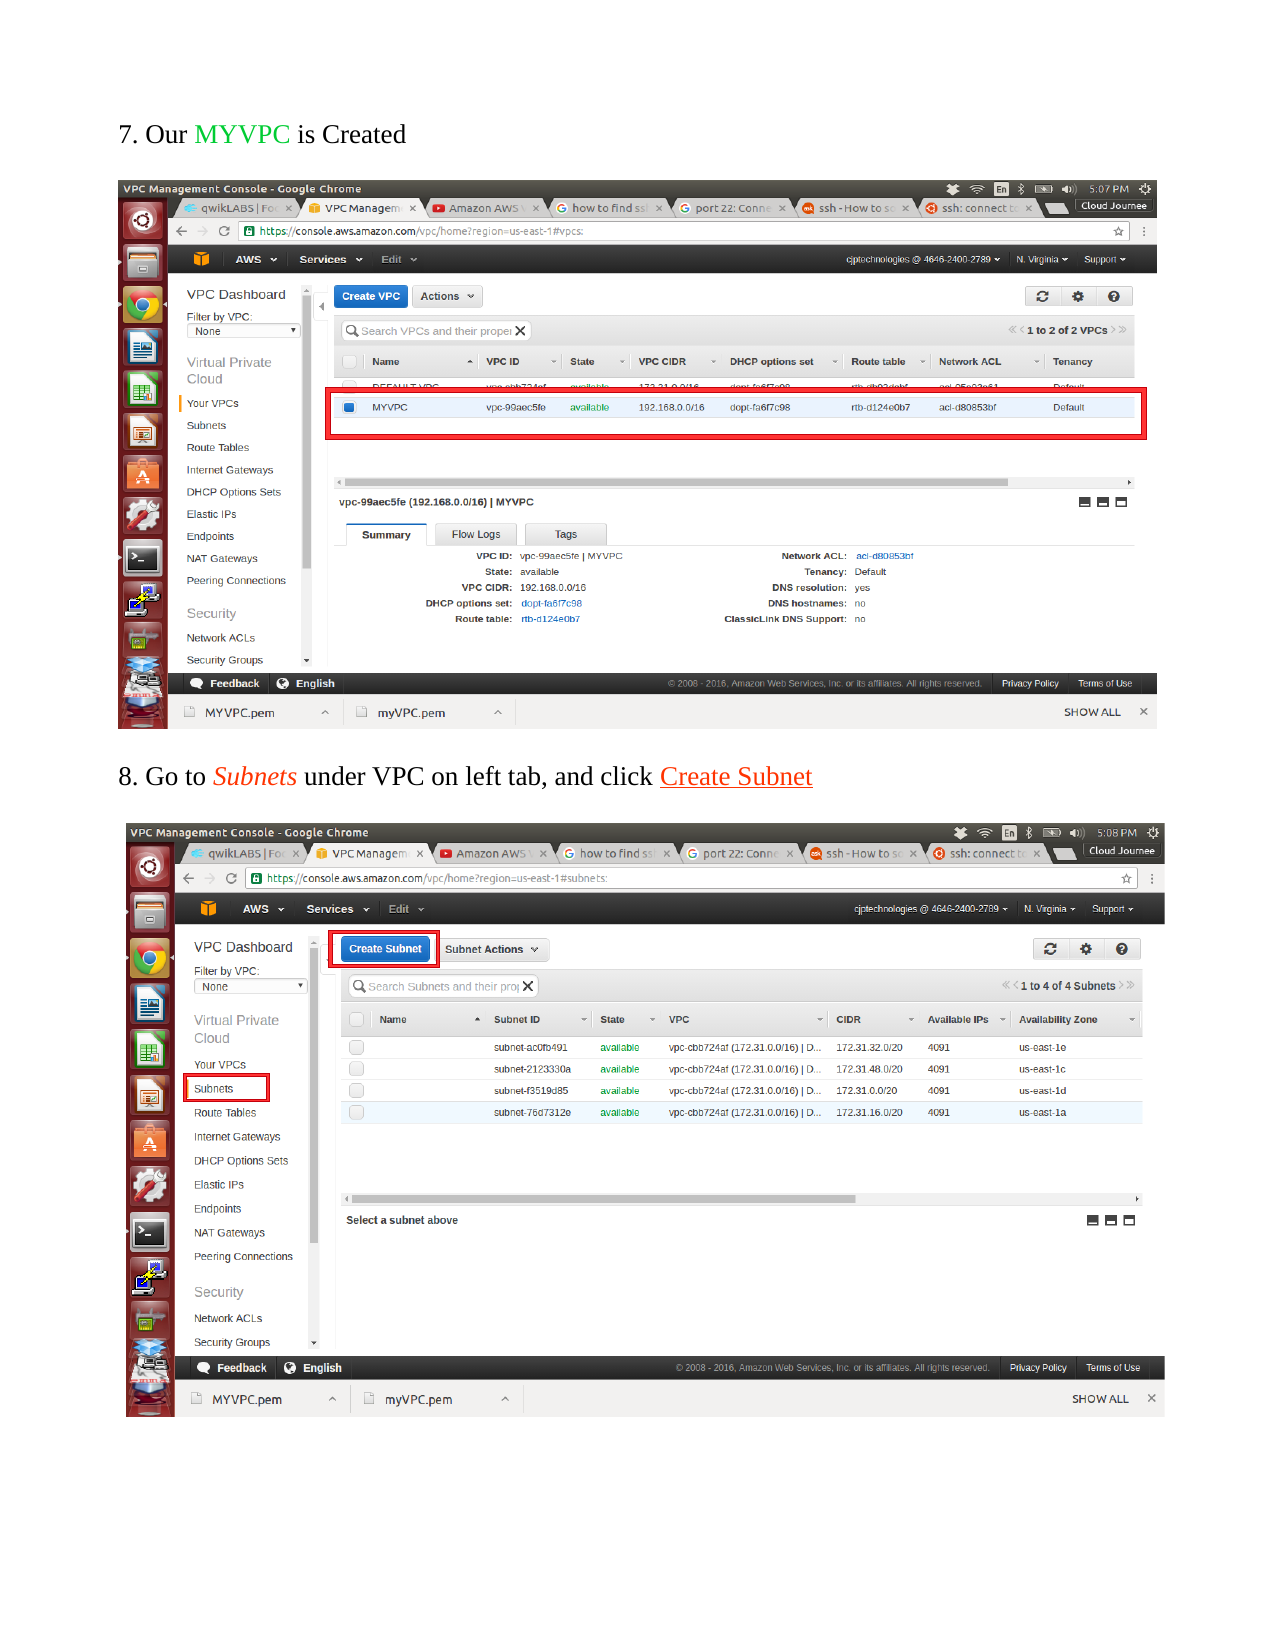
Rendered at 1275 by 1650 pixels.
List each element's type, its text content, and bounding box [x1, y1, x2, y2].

text 7. Our MYVPC is Created [118, 118, 1157, 149]
text 8. Go to Subnets under VPC on left tab, and click Create Subnet [118, 760, 1157, 791]
picture [118, 180, 1157, 729]
picture [126, 823, 1165, 1417]
